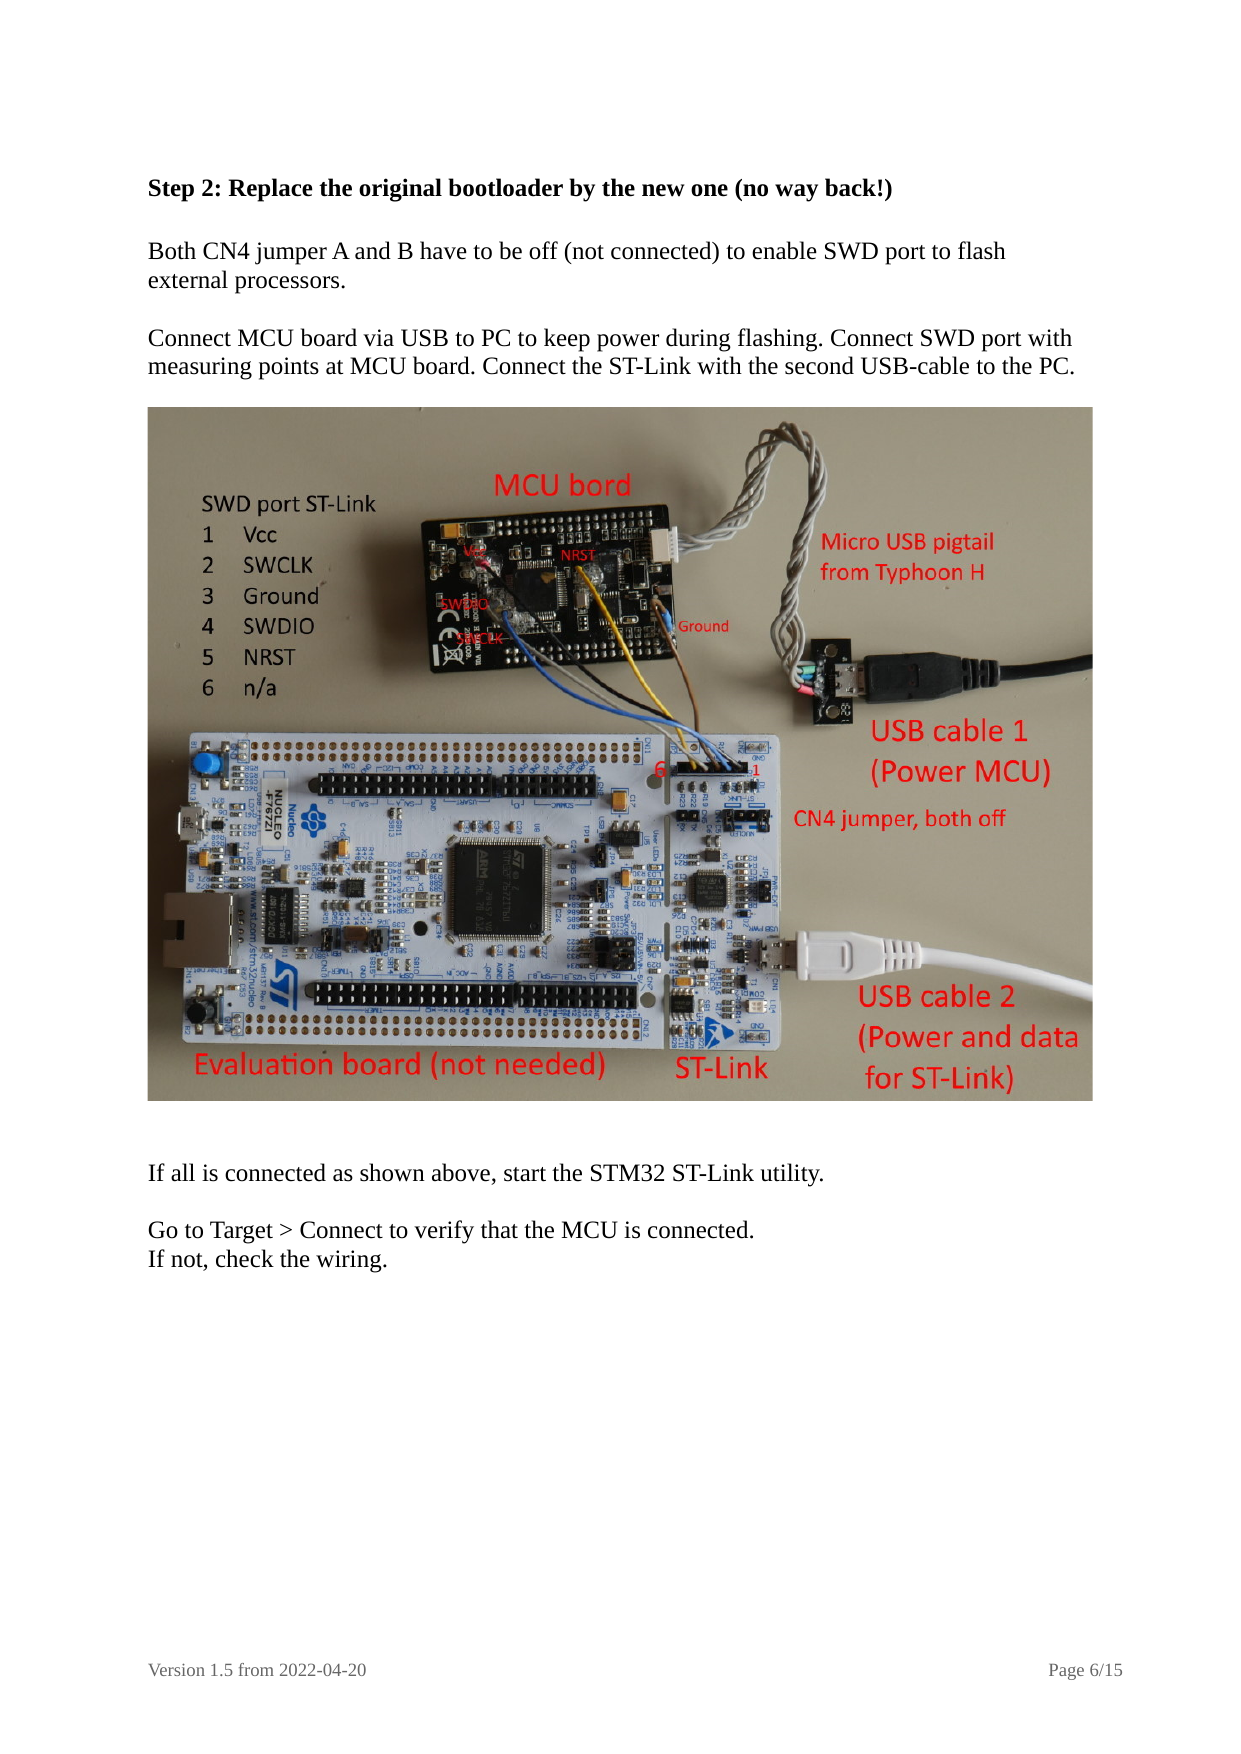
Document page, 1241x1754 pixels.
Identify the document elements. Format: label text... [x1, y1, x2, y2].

subtitle Step 2: Replace the original bootloader by the new one (no way back!) [148, 173, 1093, 201]
text Go to Target > Connect to verify that the MCU is connected. If not, check the wiring. [148, 1215, 1093, 1273]
text Both CN4 jumper A and B have to be off (not connected) to enable SWD port to flash external processors. [148, 236, 1093, 294]
text Connect MCU board via USB to PC to keep power during flashing. Connect SWD port with measuring points at MCU board. Connect the ST-Link with the second USB-cable to the PC. [148, 323, 1093, 380]
picture [147, 407, 1093, 1101]
text If all is connected as shown above, start the STM32 ST-Link utility. [148, 1158, 1093, 1187]
